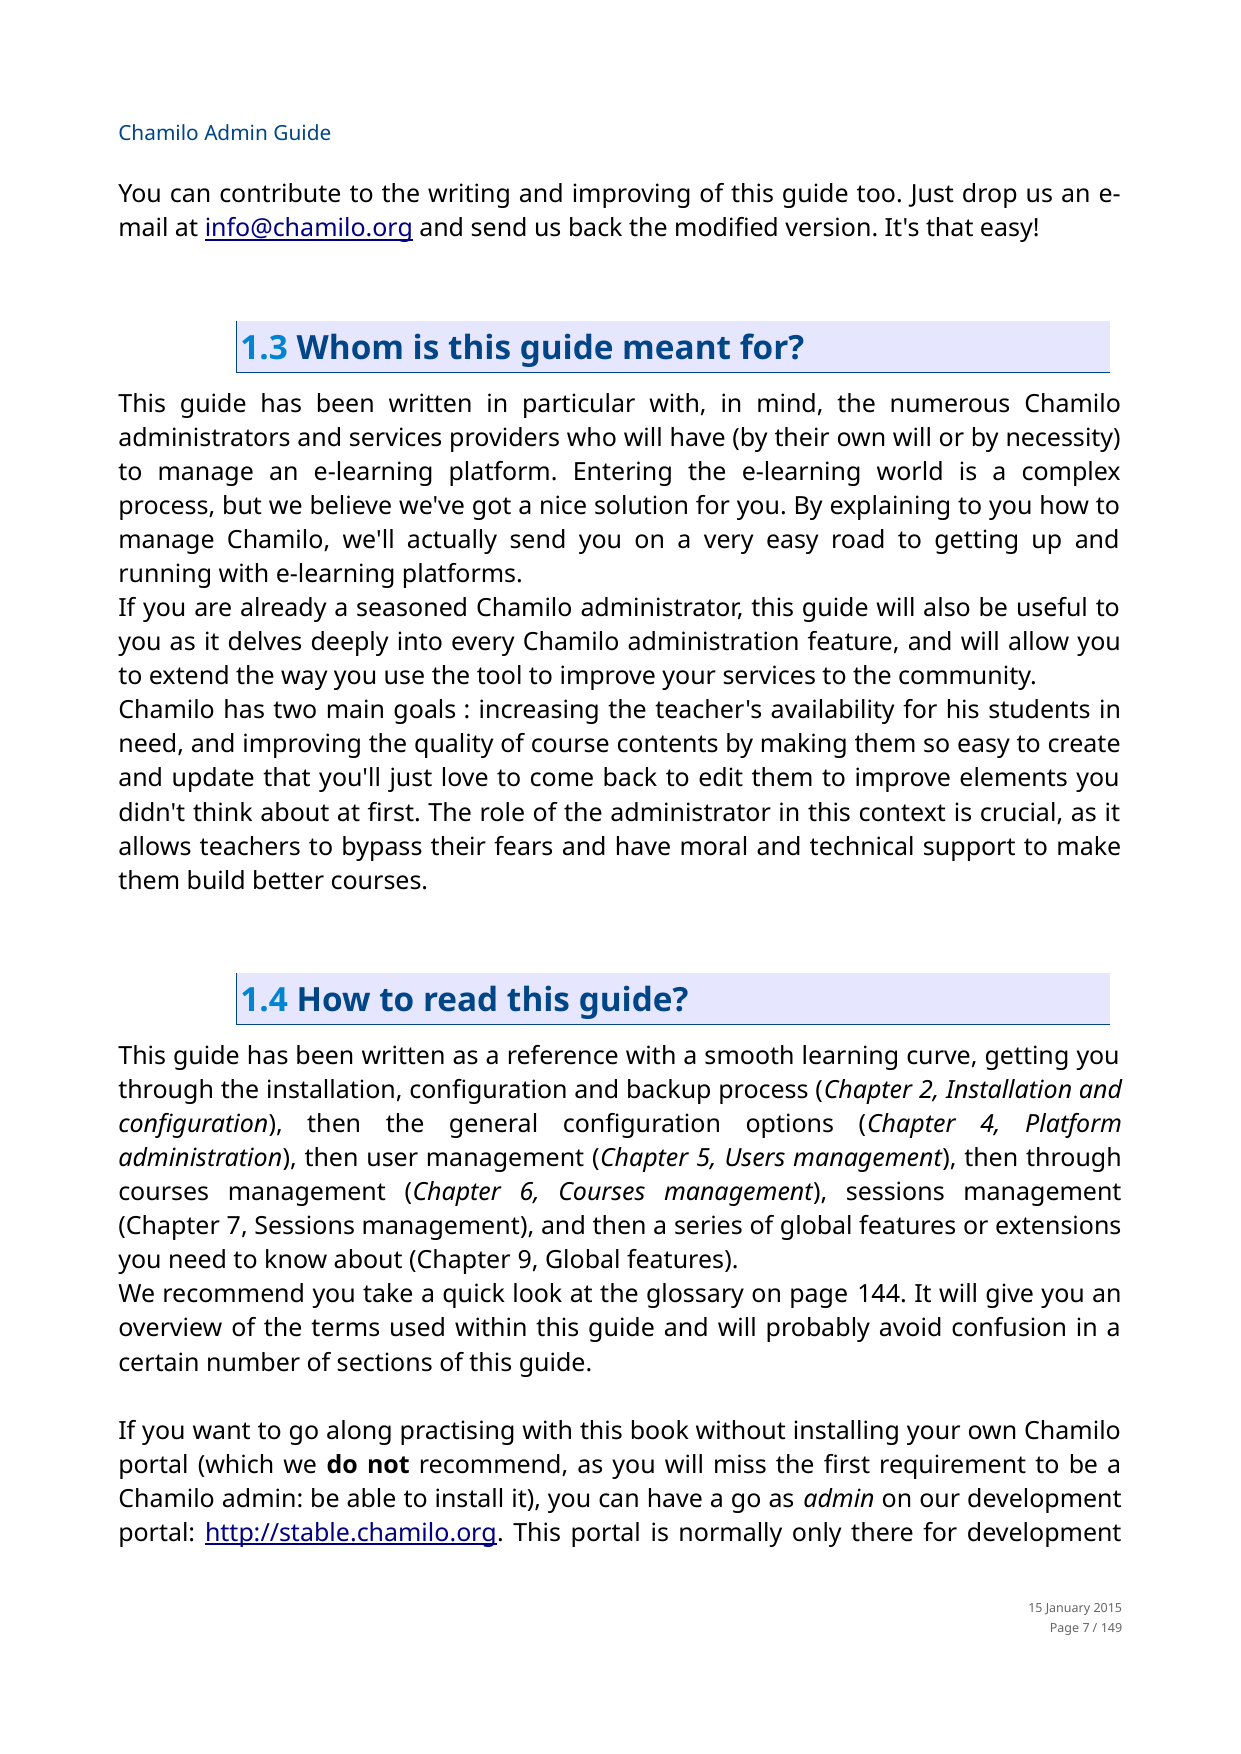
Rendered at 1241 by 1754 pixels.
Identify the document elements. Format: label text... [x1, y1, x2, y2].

text This guide has been written as a reference with a smooth learning curve, getting you through the installation, configuration and backup process (Chapter 2, Installation and configuration), then the general configuration options (Chapter 4, Platform administration), then user management (Chapter 5, Users management), then through courses management (Chapter 6, Courses management), sessions management (Chapter 7, Sessions management), and then a series of global features or extensions you need to know about (Chapter 9, Global features). [118, 1038, 1122, 1276]
text Chamilo has two main goals : increasing the teacher's availability for his students in need, and improving the quality of course contents by making them so easy to create and update that you'll just love to come back to edit them to improve elements you didn't think about at first. The role of the administrator in this context is crucial, as it allows teachers to bypass their fears and have moral and technical support to make them build better courses. [118, 692, 1122, 896]
text If you want to go along practising with this book without installing your own Chamilo portal (which we do not recommend, as you will miss the first requirement to be a Chamilo admin: be able to install it), you can have a go as admin on our development portal: http://stable.chamilo.org. This portal is normally only there for development [118, 1412, 1122, 1548]
subtitle How to read this guide? [237, 973, 1110, 1024]
text You can contribute to the writing and improving of this guide too. Just drop us an e-mail at info@chamilo.org and send us back the modified version. It's that easy! [118, 176, 1122, 244]
text If you are already a seasoned Chamilo administrator, this guide will also be useful to you as it delves deeply into every Chamilo administration feature, and will allow you to extend the way you use the tool to improve your services to the community. [118, 590, 1122, 692]
text We recommend you take a quick look at the glossary on page 123. It will give you an overview of the terms used within this guide and will probably avoid confusion in a certain number of sections of this guide. [118, 1276, 1122, 1378]
text This guide has been written in particular with, in mind, the numerous Chamilo administrators and services providers who will have (by their own will or by necessity) to manage an e-learning platform. Entering the e-learning world is a complex process, but we believe we've got a nice solution for you. By explaining to you how to manage Chamilo, we'll actually send you on a very easy road to getting up and running with e-learning platforms. [118, 385, 1122, 590]
subtitle Whom is this guide meant for? [237, 321, 1110, 372]
